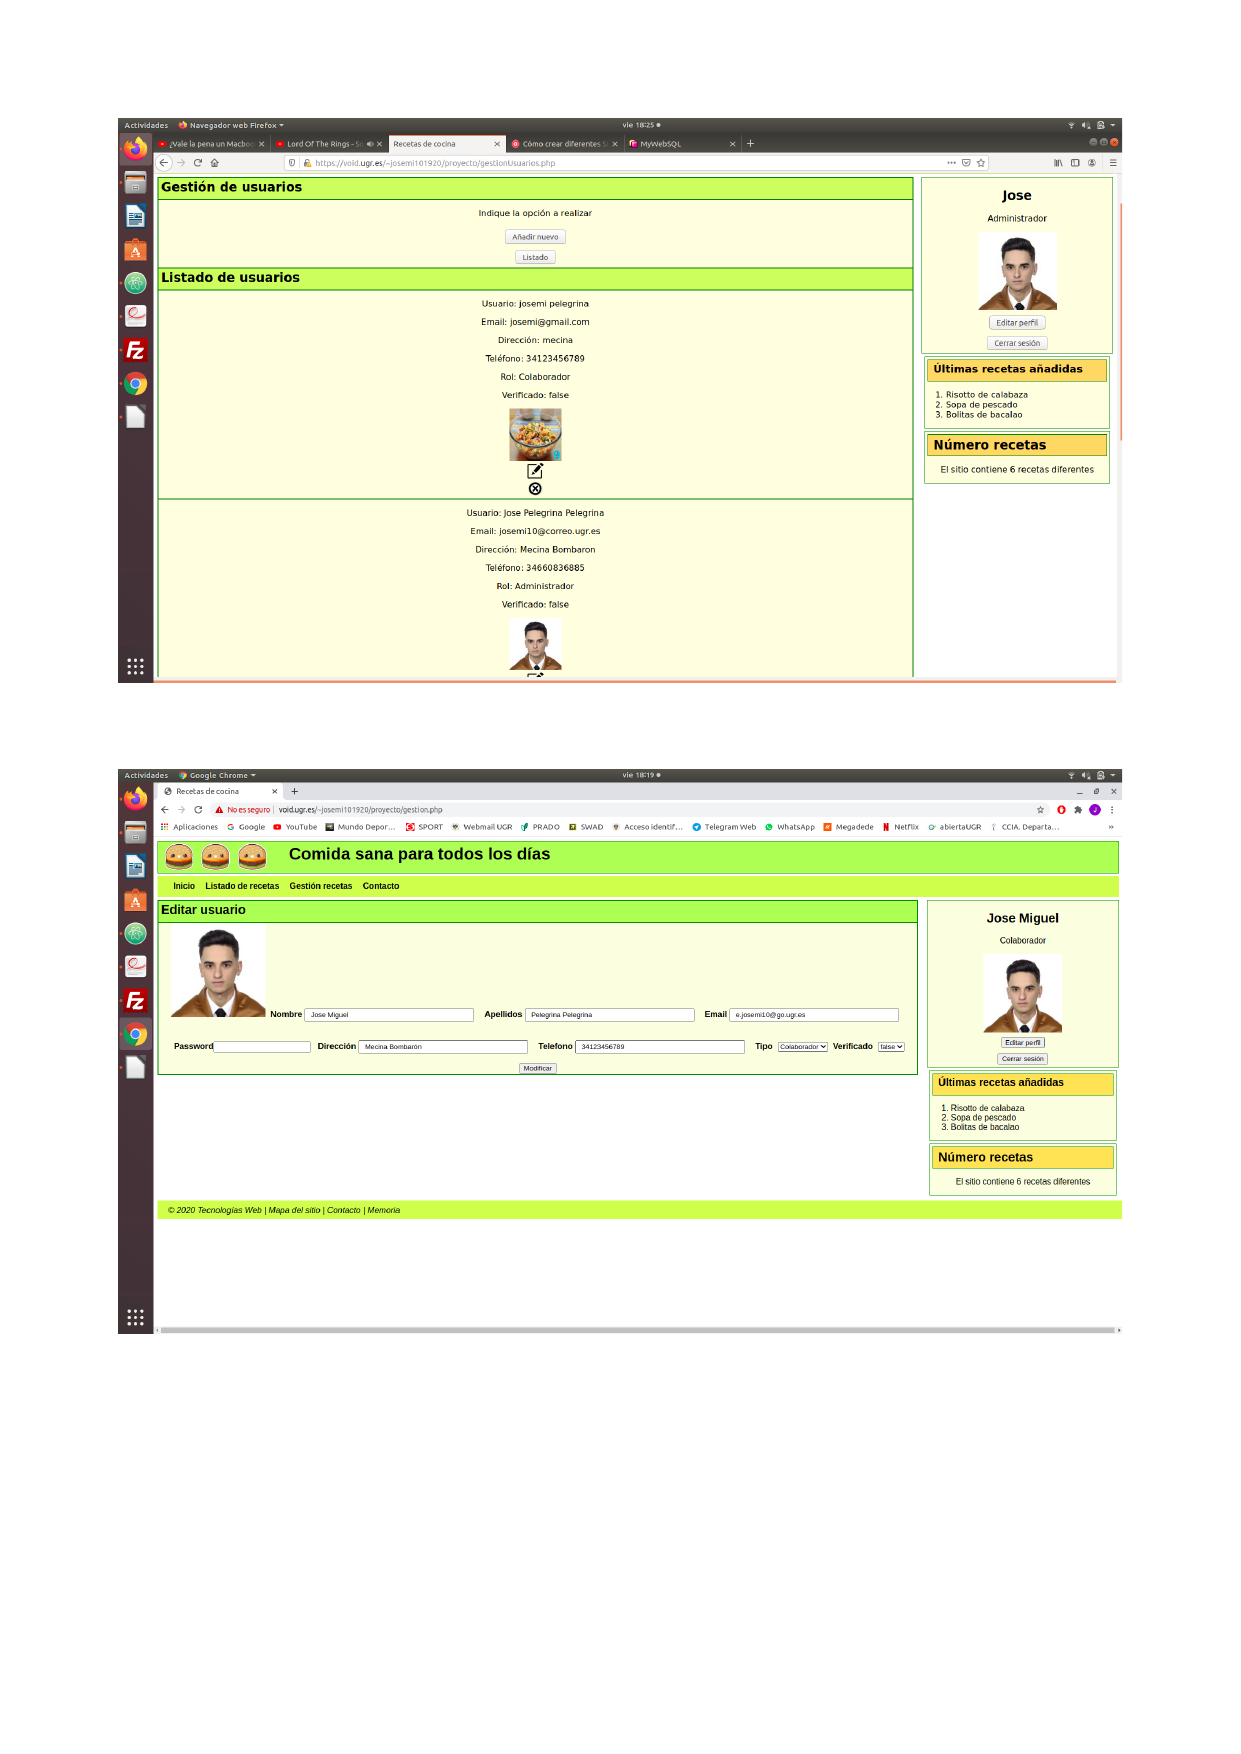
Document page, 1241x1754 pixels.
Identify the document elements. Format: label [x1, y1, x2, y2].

picture [118, 118, 1123, 683]
picture [118, 769, 1123, 1334]
